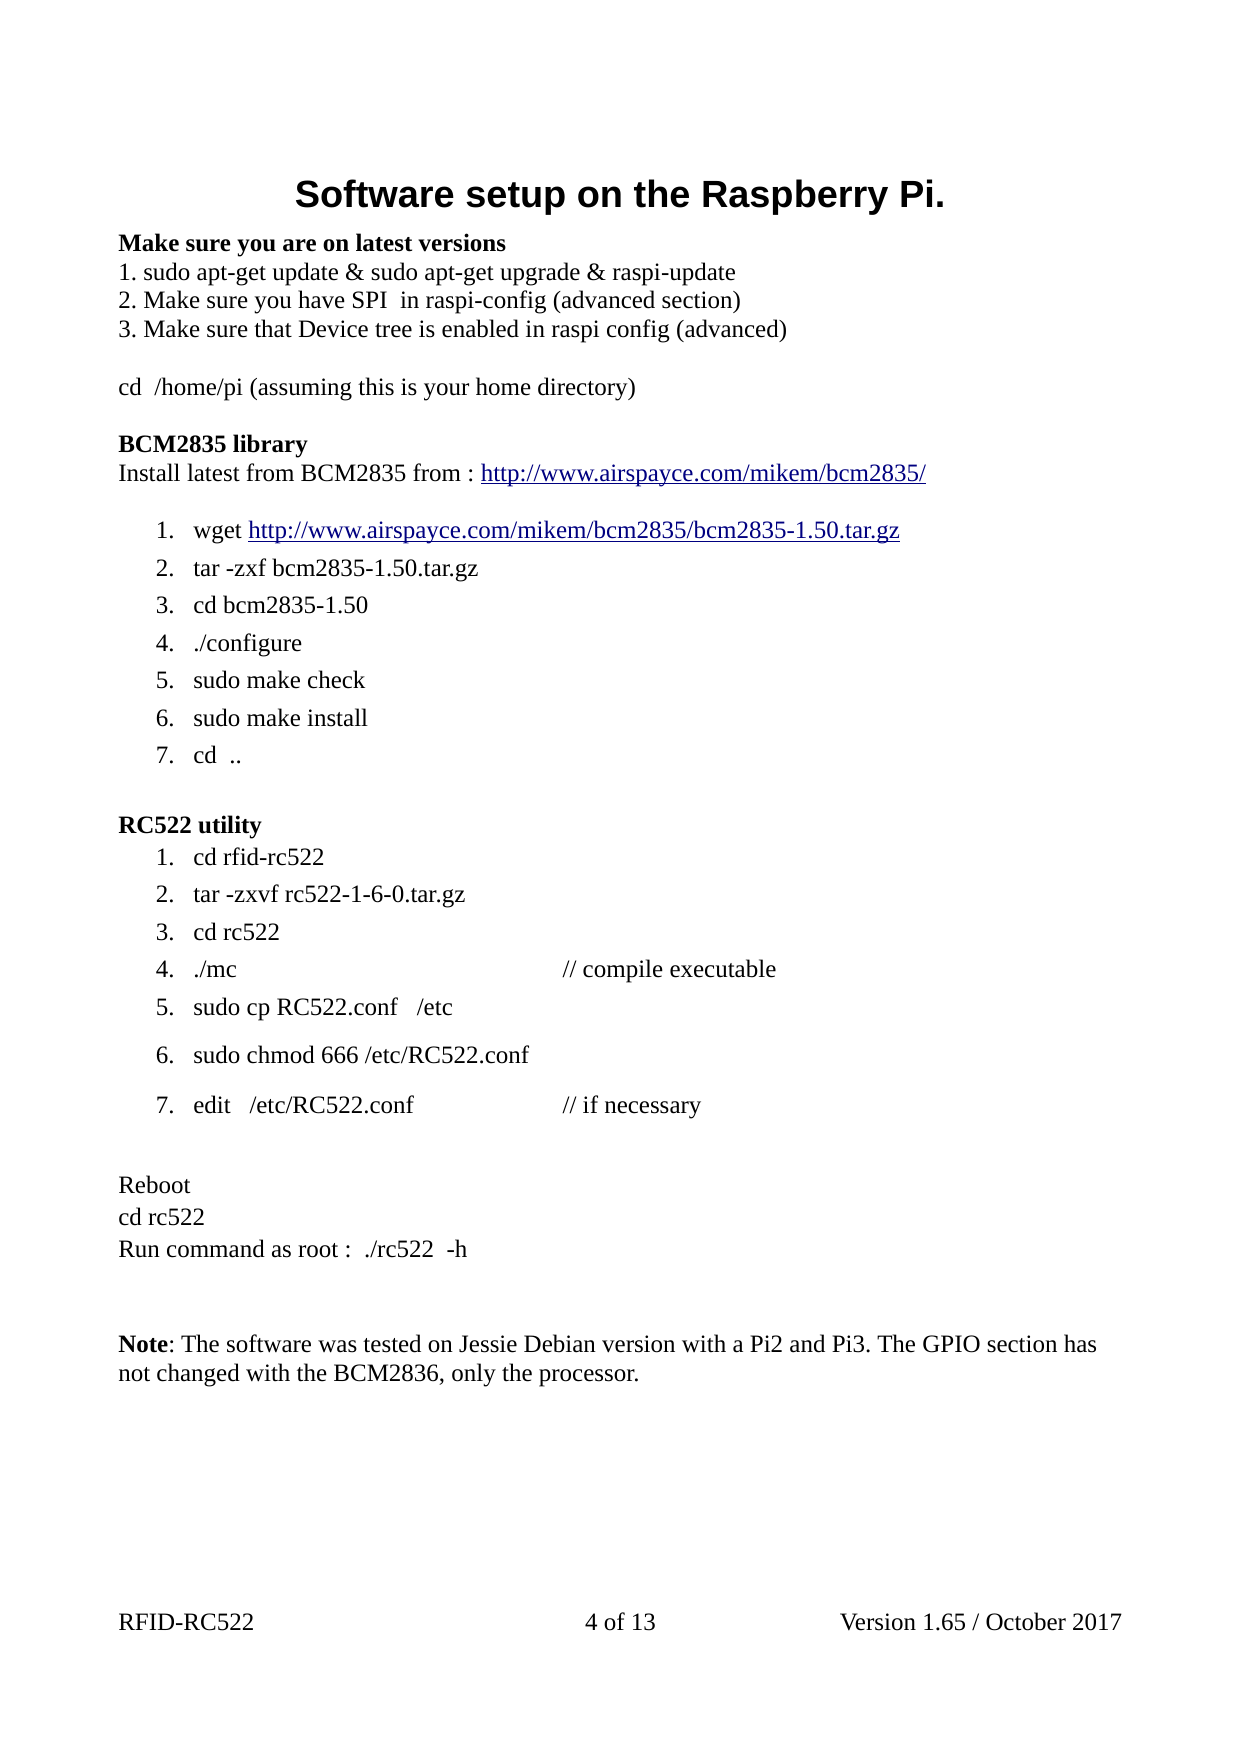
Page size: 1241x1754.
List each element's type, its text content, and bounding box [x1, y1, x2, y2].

text RC522 utility [118, 810, 1122, 838]
list cd .. [156, 741, 1122, 769]
list edit /etc/RC522.conf // if necessary [156, 1090, 1122, 1118]
text BCM2835 library Install latest from BCM2835 from : http://www.airspayce.com/mikem/bcm2835/ [118, 429, 1122, 516]
text cd rc522 [118, 1202, 1122, 1231]
text Reboot [118, 1171, 1122, 1199]
list cd rfid-rc522 [156, 842, 1122, 870]
list sudo make install [156, 703, 1122, 732]
list tar -zxf bcm2835-1.50.tar.gz [156, 553, 1122, 582]
list wget http://www.airspayce.com/mikem/bcm2835/bcm2835-1.50.tar.gz [156, 516, 1122, 544]
list ./configure [156, 628, 1122, 657]
text 1. sudo apt-get update & sudo apt-get upgrade & raspi-update 2. Make sure you have SPI in raspi-config (advanced section) 3. Make sure that Device tree is enabled in raspi config (advanced) [118, 257, 1122, 343]
list cd bcm2835-1.50 [156, 591, 1122, 619]
list sudo cp RC522.conf /etc [156, 992, 1122, 1020]
text Note: The software was tested on Jessie Debian version with a Pi2 and Pi3. The GPIO section has not changed with the BCM2836, only the processor. [118, 1329, 1122, 1387]
text Make sure you are on latest versions [118, 228, 1122, 257]
list cd rc522 [156, 917, 1122, 945]
subtitle Software setup on the Raspberry Pi. [118, 172, 1122, 216]
list sudo chmod 666 /etc/RC522.conf [156, 1041, 1122, 1069]
list sudo make check [156, 666, 1122, 694]
text cd /home/pi (assuming this is your home directory) [118, 372, 1122, 401]
list ./mc // compile executable [156, 954, 1122, 983]
text Run command as root : ./rc522 -h [118, 1234, 1122, 1263]
list tar -zxvf rc522-1-6-0.tar.gz [156, 879, 1122, 908]
